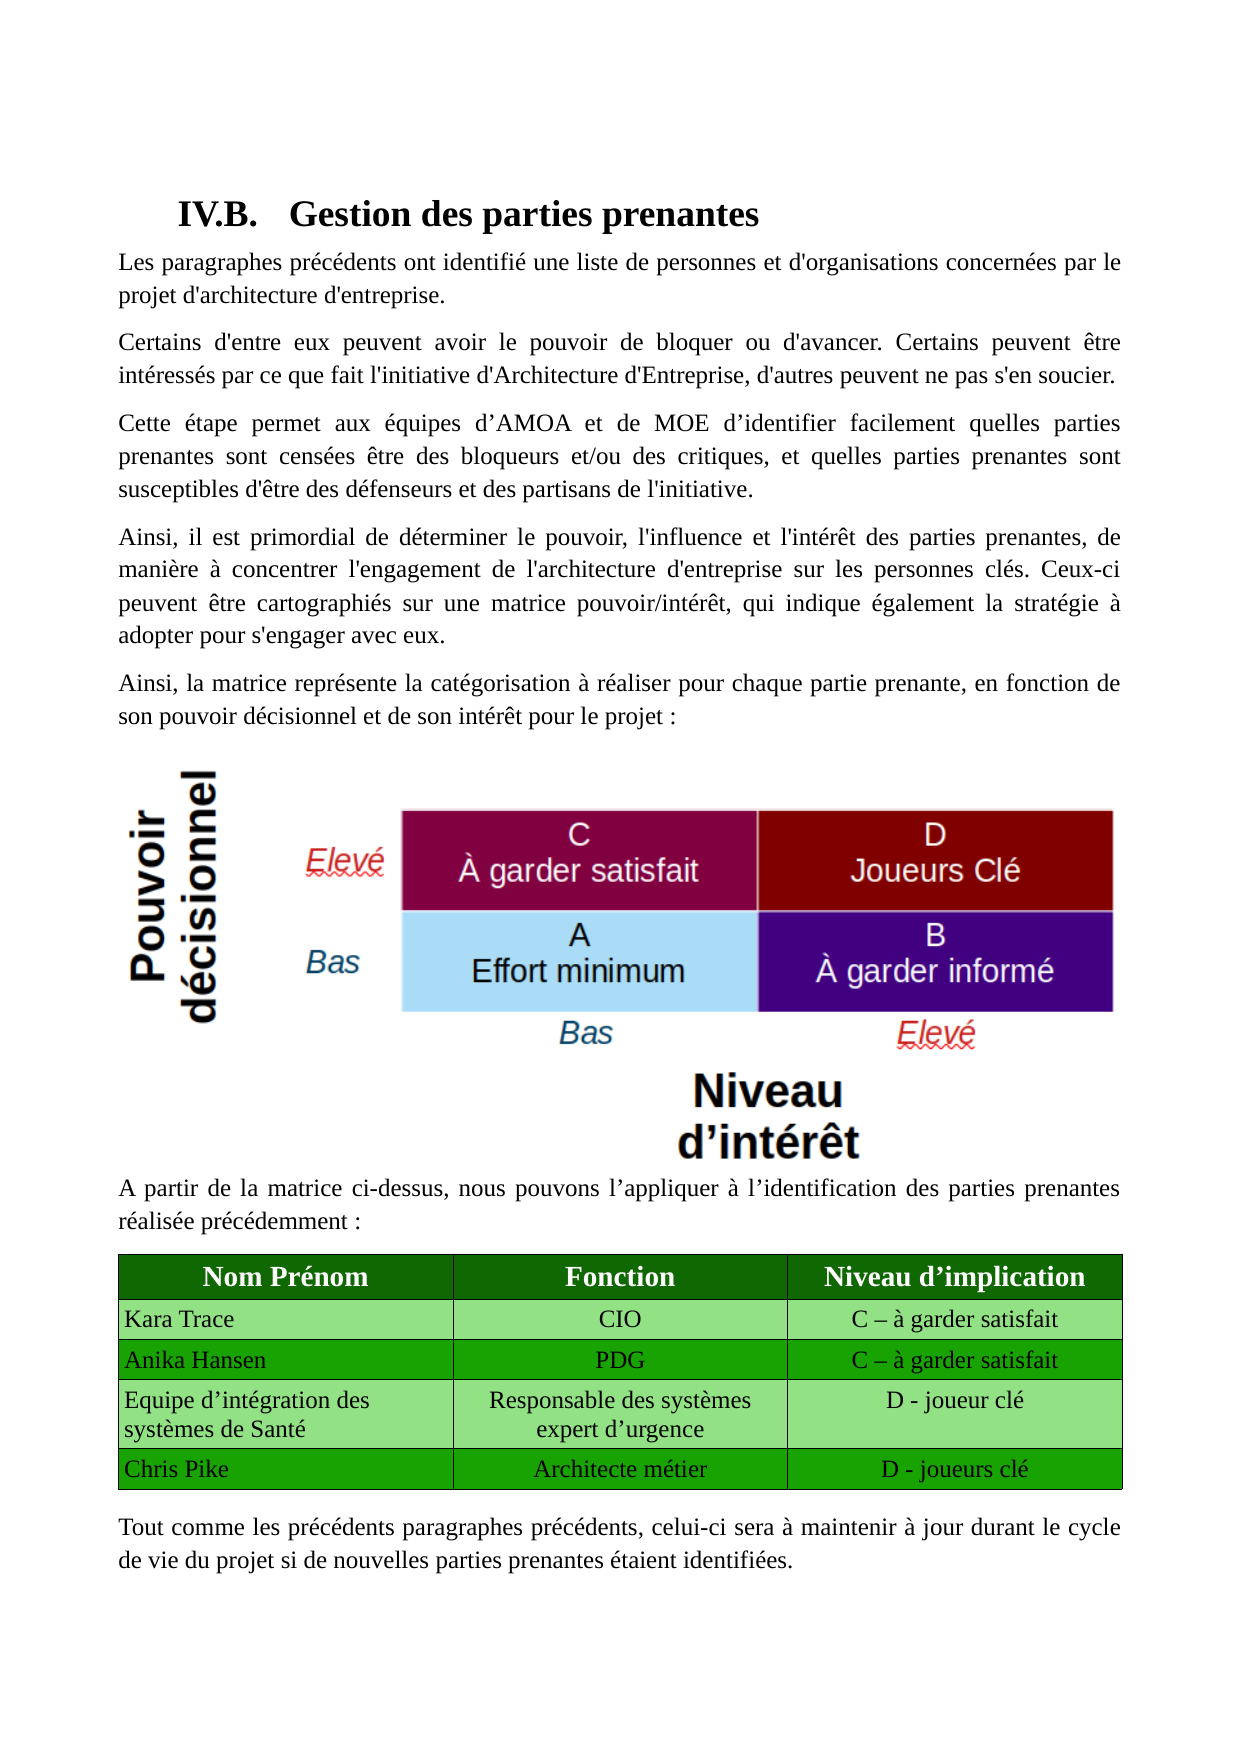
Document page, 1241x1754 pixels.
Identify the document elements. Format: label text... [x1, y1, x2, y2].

table_cell Equipe d’intégration des systèmes de Santé [119, 1380, 453, 1448]
picture [118, 748, 1123, 1169]
text Ainsi, la matrice représente la catégorisation à réaliser pour chaque partie prenante, en fonction de son pouvoir décisionnel et de son intérêt pour le projet : [118, 668, 1122, 730]
table_cell D - joueur clé [788, 1380, 1122, 1448]
text Ainsi, il est primordial de déterminer le pouvoir, l'influence et l'intérêt des parties prenantes, de manière à concentrer l'engagement de l'architecture d'entreprise sur les personnes clés. Ceux-ci peuvent être cartographiés sur une matrice pouvoir/intérêt, qui indique également la stratégie à adopter pour s'engager avec eux. [118, 522, 1122, 649]
text Certains d'entre eux peuvent avoir le pouvoir de bloquer ou d'avancer. Certains peuvent être intéressés par ce que fait l'initiative d'Architecture d'Entreprise, d'autres peuvent ne pas s'en soucier. [118, 327, 1122, 389]
table_cell Chris Pike [119, 1449, 453, 1489]
table_header Fonction [454, 1255, 787, 1299]
text Cette étape permet aux équipes d’AMOA et de MOE d’identifier facilement quelles parties prenantes sont censées être des bloqueurs et/ou des critiques, et quelles parties prenantes sont susceptibles d'être des défenseurs et des partisans de l'initiative. [118, 408, 1122, 503]
table_cell CIO [454, 1300, 787, 1339]
table_cell Kara Trace [119, 1300, 453, 1339]
table_cell C – à garder satisfait [788, 1300, 1122, 1339]
table_cell Anika Hansen [119, 1340, 453, 1379]
table_header Niveau d’implication [788, 1255, 1122, 1299]
text Tout comme les précédents paragraphes précédents, celui-ci sera à maintenir à jour durant le cycle de vie du projet si de nouvelles parties prenantes étaient identifiées. [118, 1512, 1122, 1574]
text Les paragraphes précédents ont identifié une liste de personnes et d'organisations concernées par le projet d'architecture d'entreprise. [118, 247, 1122, 308]
table_cell Architecte métier [454, 1449, 787, 1489]
subtitle Gestion des parties prenantes [118, 191, 1122, 234]
table_cell PDG [454, 1340, 787, 1379]
table_cell D - joueurs clé [788, 1449, 1122, 1489]
text A partir de la matrice ci-dessus, nous pouvons l’appliquer à l’identification des parties prenantes réalisée précédemment : [118, 1169, 1122, 1235]
table_cell Responsable des systèmes expert d’urgence [454, 1380, 787, 1448]
table_cell C – à garder satisfait [788, 1340, 1122, 1379]
table_header Nom Prénom [119, 1255, 453, 1299]
